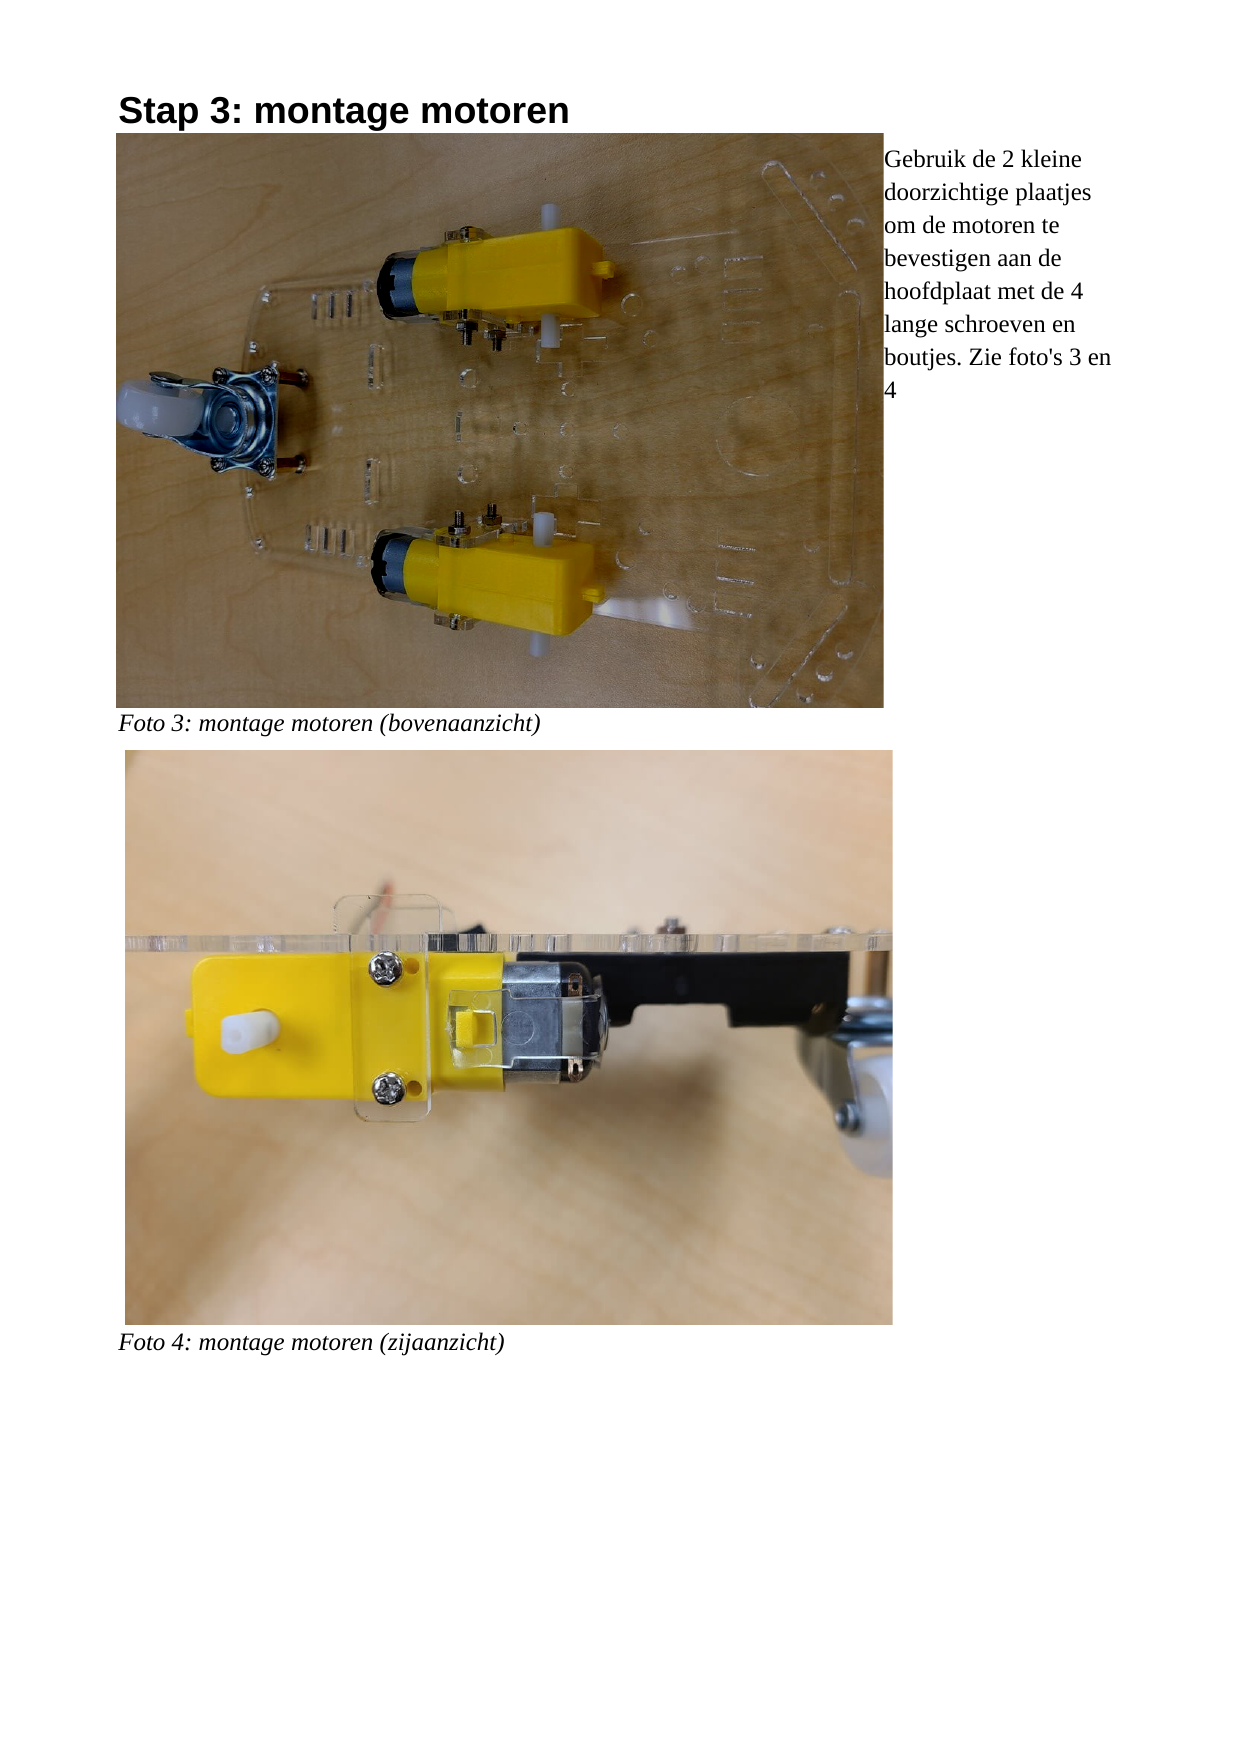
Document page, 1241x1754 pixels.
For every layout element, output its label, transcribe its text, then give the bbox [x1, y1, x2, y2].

text Foto 3: montage motoren (bovenaanzicht) [118, 708, 1122, 737]
subtitle Stap 3: montage motoren [118, 88, 1122, 132]
picture [125, 750, 893, 1325]
text Foto 4: montage motoren (zijaanzicht) [118, 1327, 1122, 1356]
text Gebruik de 2 kleine doorzichtige plaatjes om de motoren te bevestigen aan de hoofdplaat met de 4 lange schroeven en boutjes. Zie foto's 3 en 4 [884, 144, 1122, 404]
